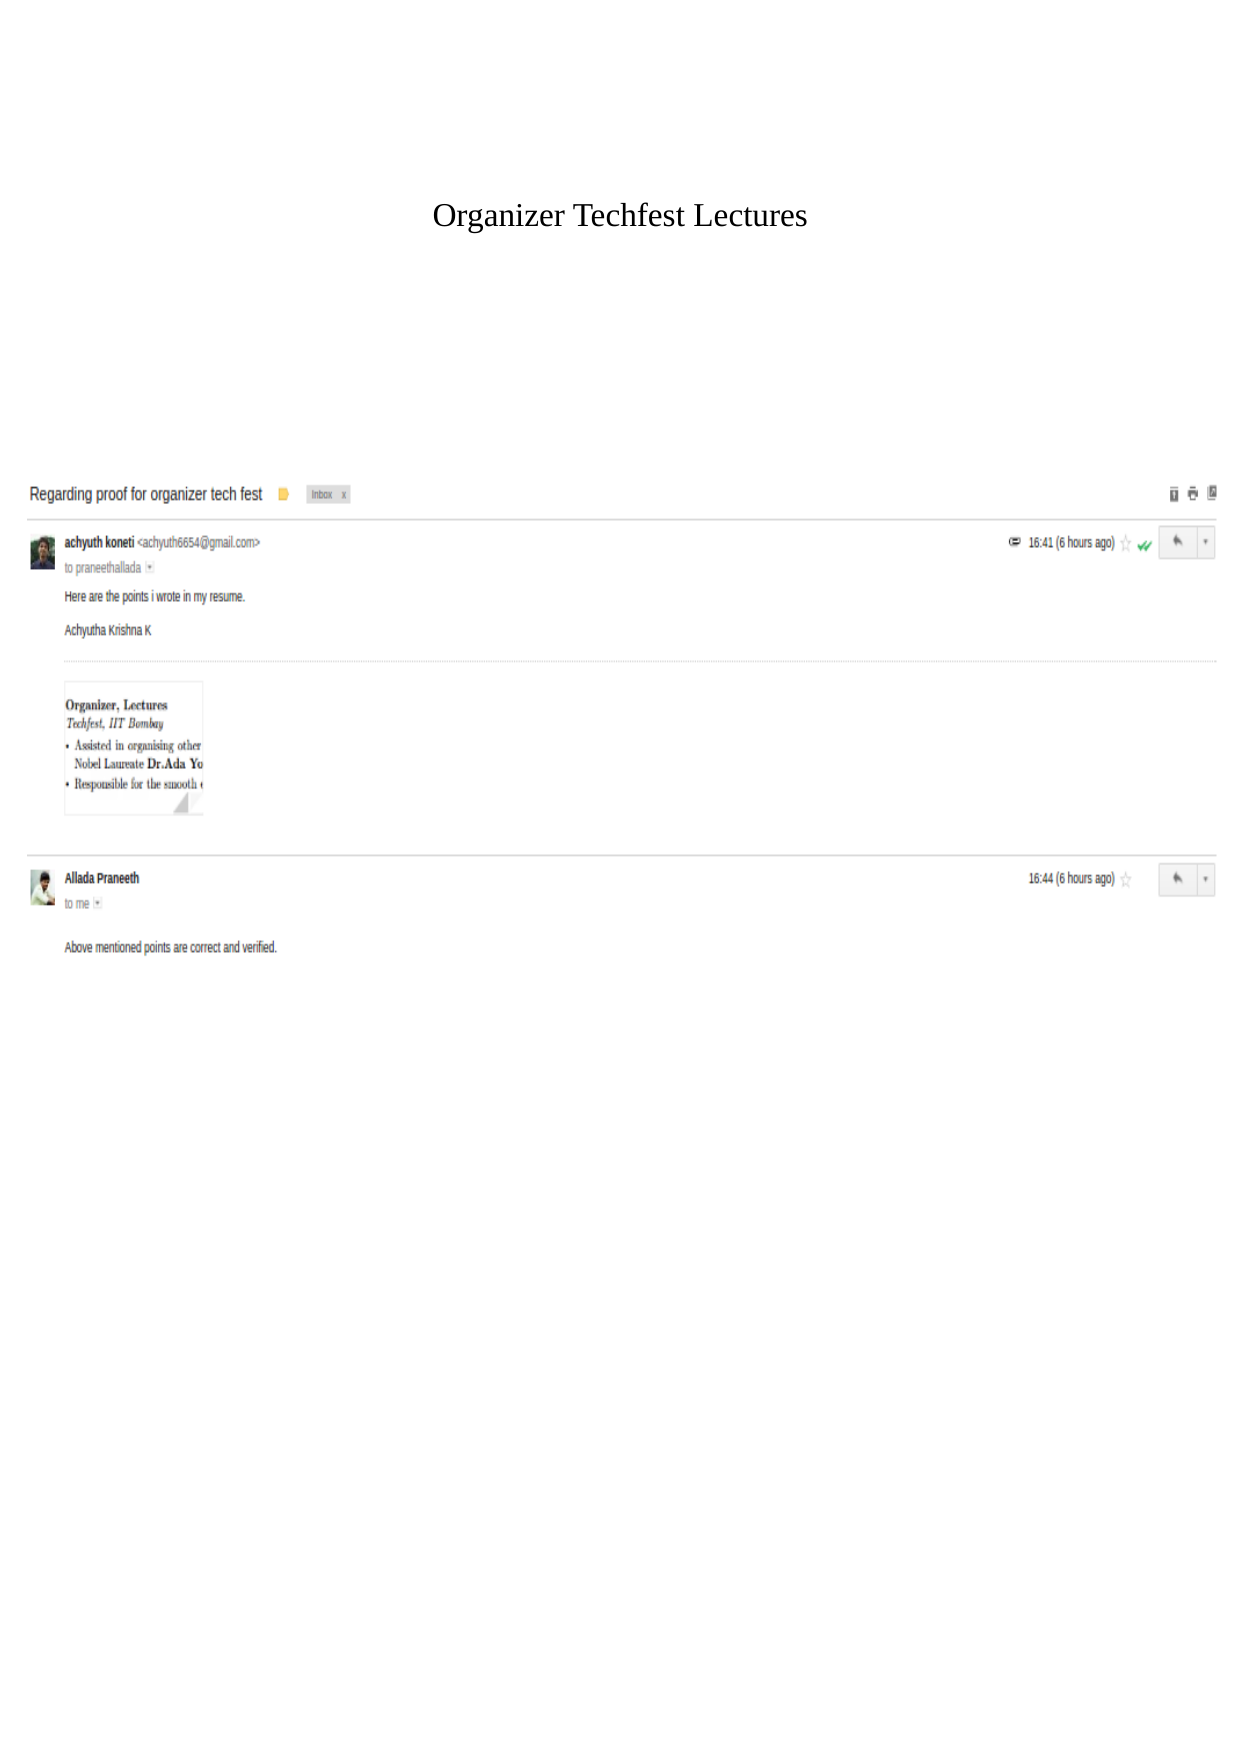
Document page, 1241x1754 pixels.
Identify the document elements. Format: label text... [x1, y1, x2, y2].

text Organizer Techfest Lectures [118, 195, 1122, 233]
picture [27, 482, 1227, 973]
